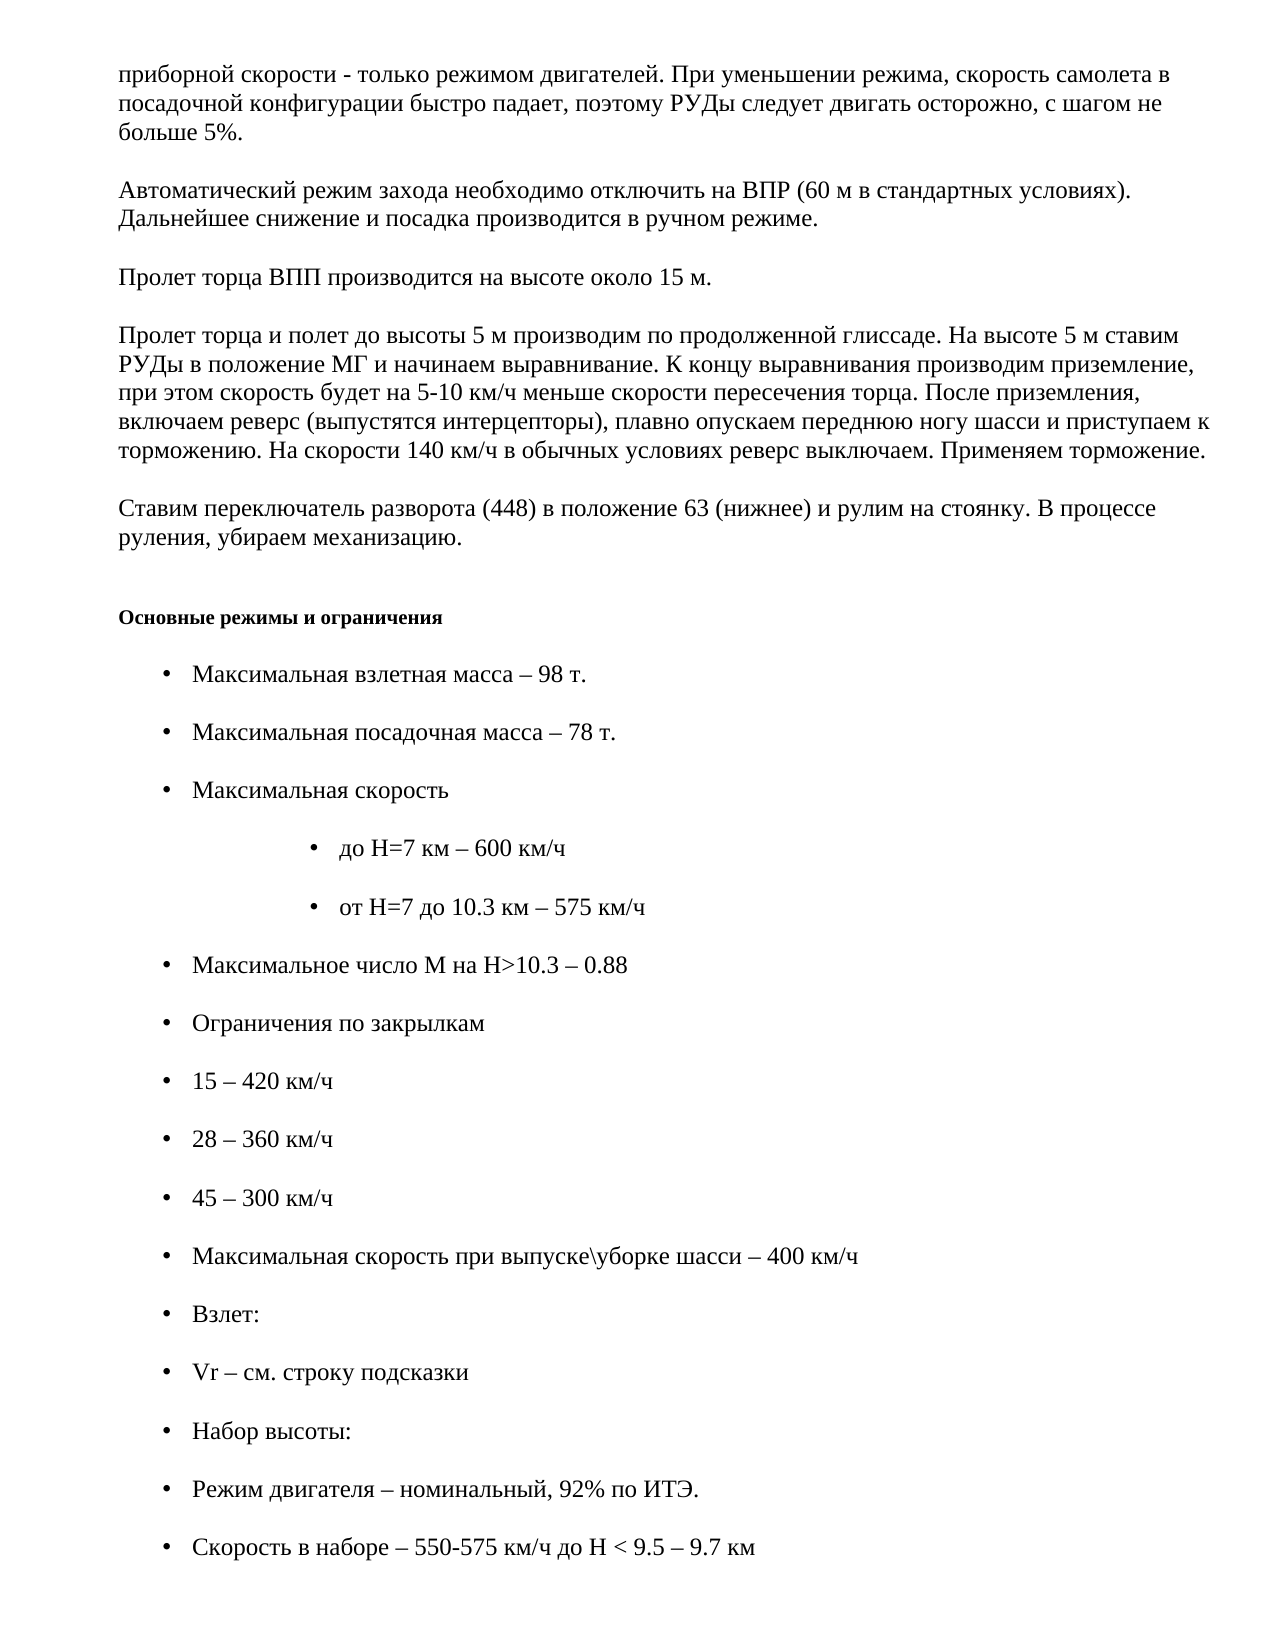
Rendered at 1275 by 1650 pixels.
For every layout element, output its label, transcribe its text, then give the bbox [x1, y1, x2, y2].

text Пролет торца и полет до высоты 5 м производим по продолженной глиссаде. На высоте 5 м ставим РУДы в положение МГ и начинаем выравнивание. К концу выравнивания производим приземление, при этом скорость будет на 5-10 км/ч меньше скорости пересечения торца. После приземления, включаем реверс (выпустятся интерцепторы), плавно опускаем переднюю ногу шасси и приступаем к торможению. На скорости 140 км/ч в обычных условиях реверс выключаем. Применяем торможение. [118, 320, 1216, 464]
text Ставим переключатель разворота (448) в положение 63 (нижнее) и рулим на стоянку. В процессе руления, убираем механизацию. [118, 493, 1216, 551]
list Максимальная скорость [162, 775, 1216, 804]
list от H=7 до 10.3 км – 575 км/ч [309, 892, 1216, 920]
list 15 – 420 км/ч [162, 1066, 1216, 1095]
list Максимальное число М на H>10.3 – 0.88 [162, 950, 1216, 979]
list Ограничения по закрылкам [162, 1008, 1216, 1037]
list Максимальная посадочная масса – 78 т. [162, 717, 1216, 746]
text приборной скорости - только режимом двигателей. При уменьшении режима, скорость самолета в посадочной конфигурации быстро падает, поэтому РУДы следует двигать осторожно, с шагом не больше 5%. [118, 59, 1216, 145]
list Взлет: [162, 1299, 1216, 1328]
subtitle Основные режимы и ограничения [118, 605, 1216, 629]
list Максимальная скорость при выпуске\уборке шасси – 400 км/ч [162, 1241, 1216, 1270]
list Vr – см. строку подсказки [162, 1357, 1216, 1386]
list до H=7 км – 600 км/ч [309, 833, 1216, 862]
list Скорость в наборе – 550-575 км/ч до H < 9.5 – 9.7 км [162, 1532, 1216, 1561]
list 45 – 300 км/ч [162, 1183, 1216, 1212]
list Режим двигателя – номинальный, 92% по ИТЭ. [162, 1474, 1216, 1503]
text Пролет торца ВПП производится на высоте около 15 м. [118, 262, 1216, 291]
list 28 – 360 км/ч [162, 1124, 1216, 1153]
text Автоматический режим захода необходимо отключить на ВПР (60 м в стандартных условиях). Дальнейшее снижение и посадка производится в ручном режиме. [118, 175, 1216, 232]
list Максимальная взлетная масса – 98 т. [162, 659, 1216, 687]
list Набор высоты: [162, 1416, 1216, 1444]
